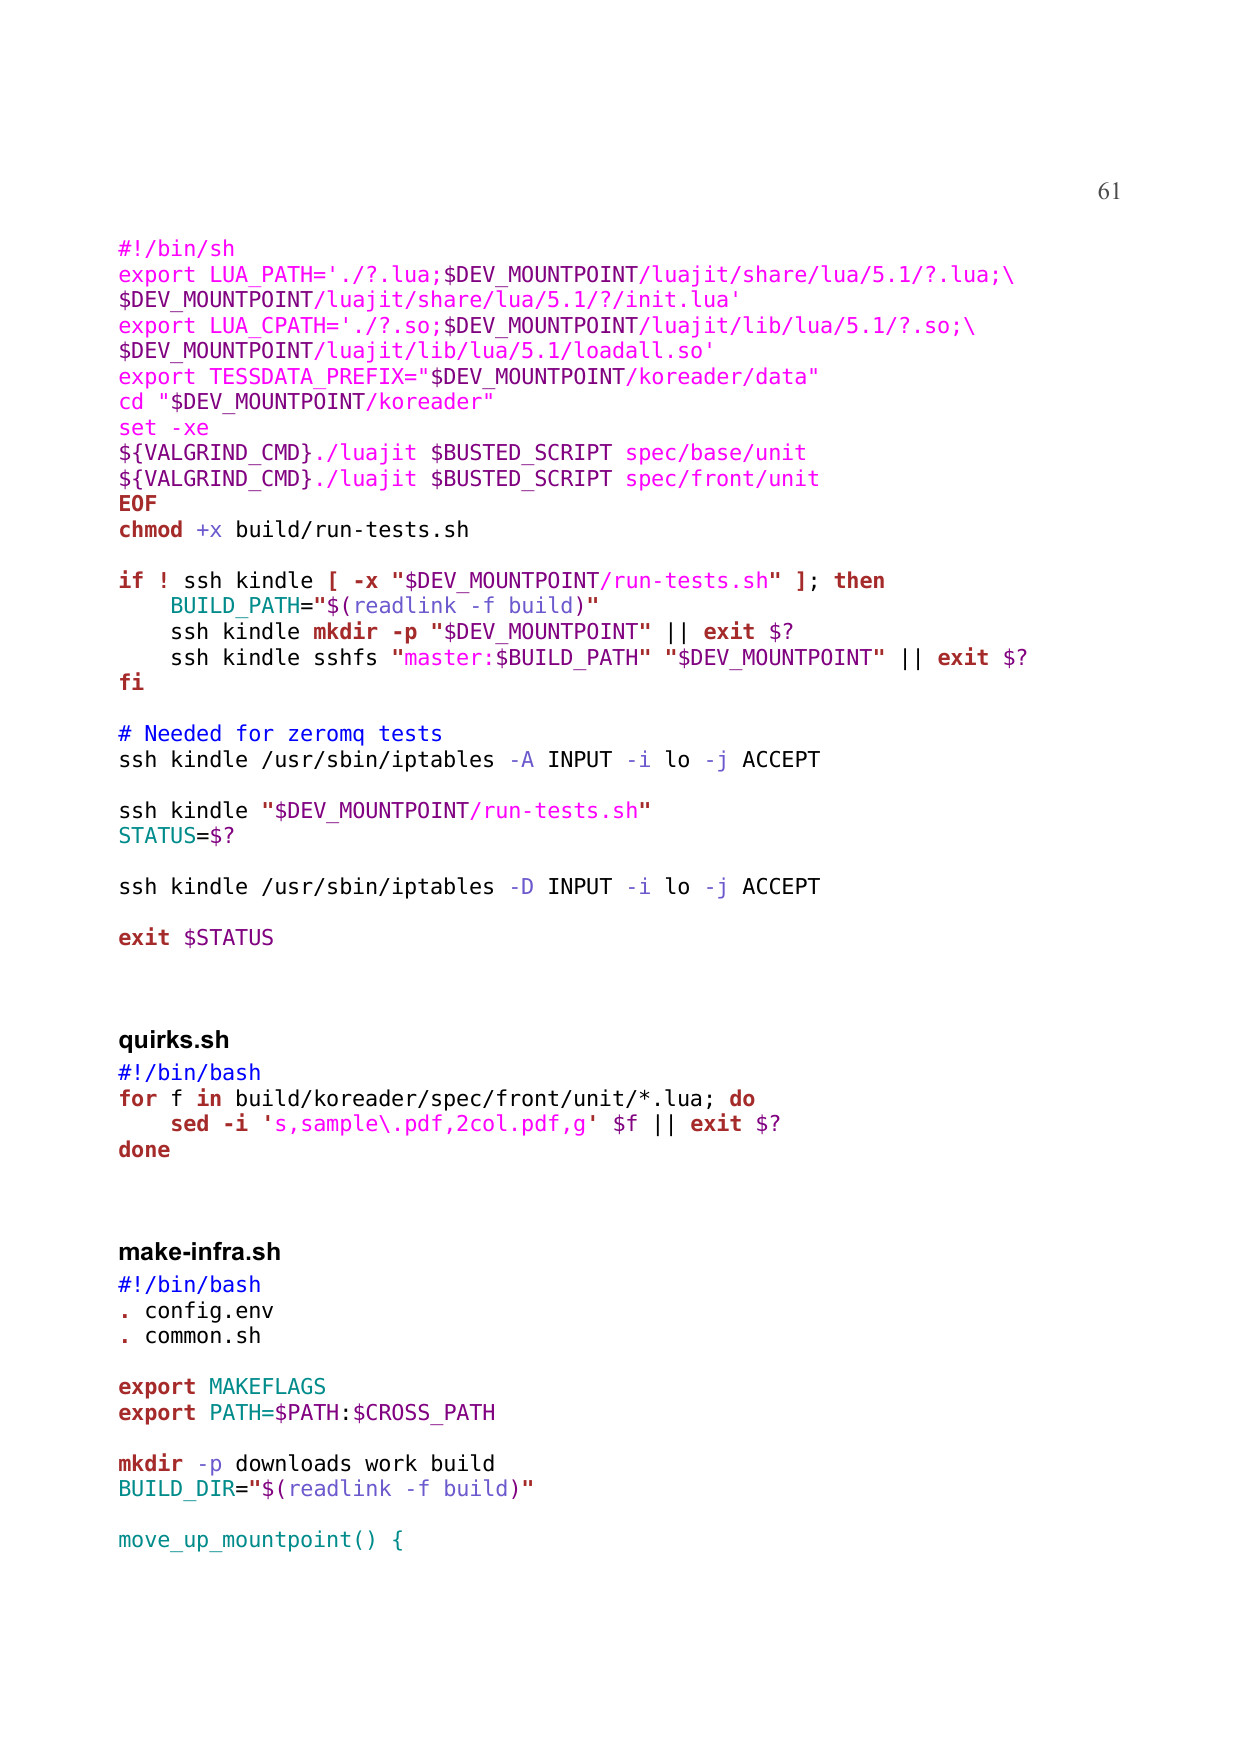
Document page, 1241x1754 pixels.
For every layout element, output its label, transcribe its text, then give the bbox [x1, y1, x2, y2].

text move_up_mountpoint() { [118, 1527, 1122, 1553]
text STATUS=$? [118, 823, 1122, 849]
text . common.sh [118, 1323, 1122, 1348]
text ssh kindle "$DEV_MOUNTPOINT/run-tests.sh" [118, 798, 1122, 823]
text done [118, 1137, 1122, 1162]
text sed -i 's,sample\.pdf,2col.pdf,g' $f || exit $? [118, 1111, 1122, 1137]
text ssh kindle /usr/sbin/iptables -D INPUT -i lo -j ACCEPT [118, 874, 1122, 900]
text $DEV_MOUNTPOINT/luajit/lib/lua/5.1/loadall.so' [118, 338, 1122, 364]
text . config.env [118, 1297, 1122, 1323]
text #!/bin/bash [118, 1060, 1122, 1086]
text BUILD_PATH="$(readlink -f build)" [118, 593, 1122, 619]
text fi [118, 670, 1122, 696]
text ${VALGRIND_CMD}./luajit $BUSTED_SCRIPT spec/base/unit [118, 440, 1122, 466]
text mkdir -p downloads work build [118, 1451, 1122, 1476]
text ssh kindle mkdir -p "$DEV_MOUNTPOINT" || exit $? [118, 619, 1122, 644]
text for f in build/koreader/spec/front/unit/*.lua; do [118, 1086, 1122, 1111]
text export LUA_PATH='./?.lua;$DEV_MOUNTPOINT/luajit/share/lua/5.1/?.lua;\ [118, 262, 1122, 287]
subtitle quirks.sh [118, 1026, 1122, 1054]
text exit $STATUS [118, 925, 1122, 951]
text # Needed for zeromq tests [118, 721, 1122, 747]
text ssh kindle sshfs "master:$BUILD_PATH" "$DEV_MOUNTPOINT" || exit $? [118, 644, 1122, 670]
text set -xe [118, 415, 1122, 440]
subtitle make-infra.sh [118, 1238, 1122, 1266]
text #!/bin/sh [118, 236, 1122, 262]
text export LUA_CPATH='./?.so;$DEV_MOUNTPOINT/luajit/lib/lua/5.1/?.so;\ [118, 313, 1122, 338]
text if ! ssh kindle [ -x "$DEV_MOUNTPOINT/run-tests.sh" ]; then [118, 568, 1122, 593]
text export TESSDATA_PREFIX="$DEV_MOUNTPOINT/koreader/data" [118, 364, 1122, 389]
text ${VALGRIND_CMD}./luajit $BUSTED_SCRIPT spec/front/unit [118, 466, 1122, 491]
text export MAKEFLAGS [118, 1374, 1122, 1399]
text EOF [118, 491, 1122, 517]
text ssh kindle /usr/sbin/iptables -A INPUT -i lo -j ACCEPT [118, 747, 1122, 772]
text #!/bin/bash [118, 1272, 1122, 1297]
text BUILD_DIR="$(readlink -f build)" [118, 1476, 1122, 1502]
text export PATH=$PATH:$CROSS_PATH [118, 1399, 1122, 1425]
text cd "$DEV_MOUNTPOINT/koreader" [118, 389, 1122, 415]
text $DEV_MOUNTPOINT/luajit/share/lua/5.1/?/init.lua' [118, 287, 1122, 313]
text chmod +x build/run-tests.sh [118, 517, 1122, 542]
